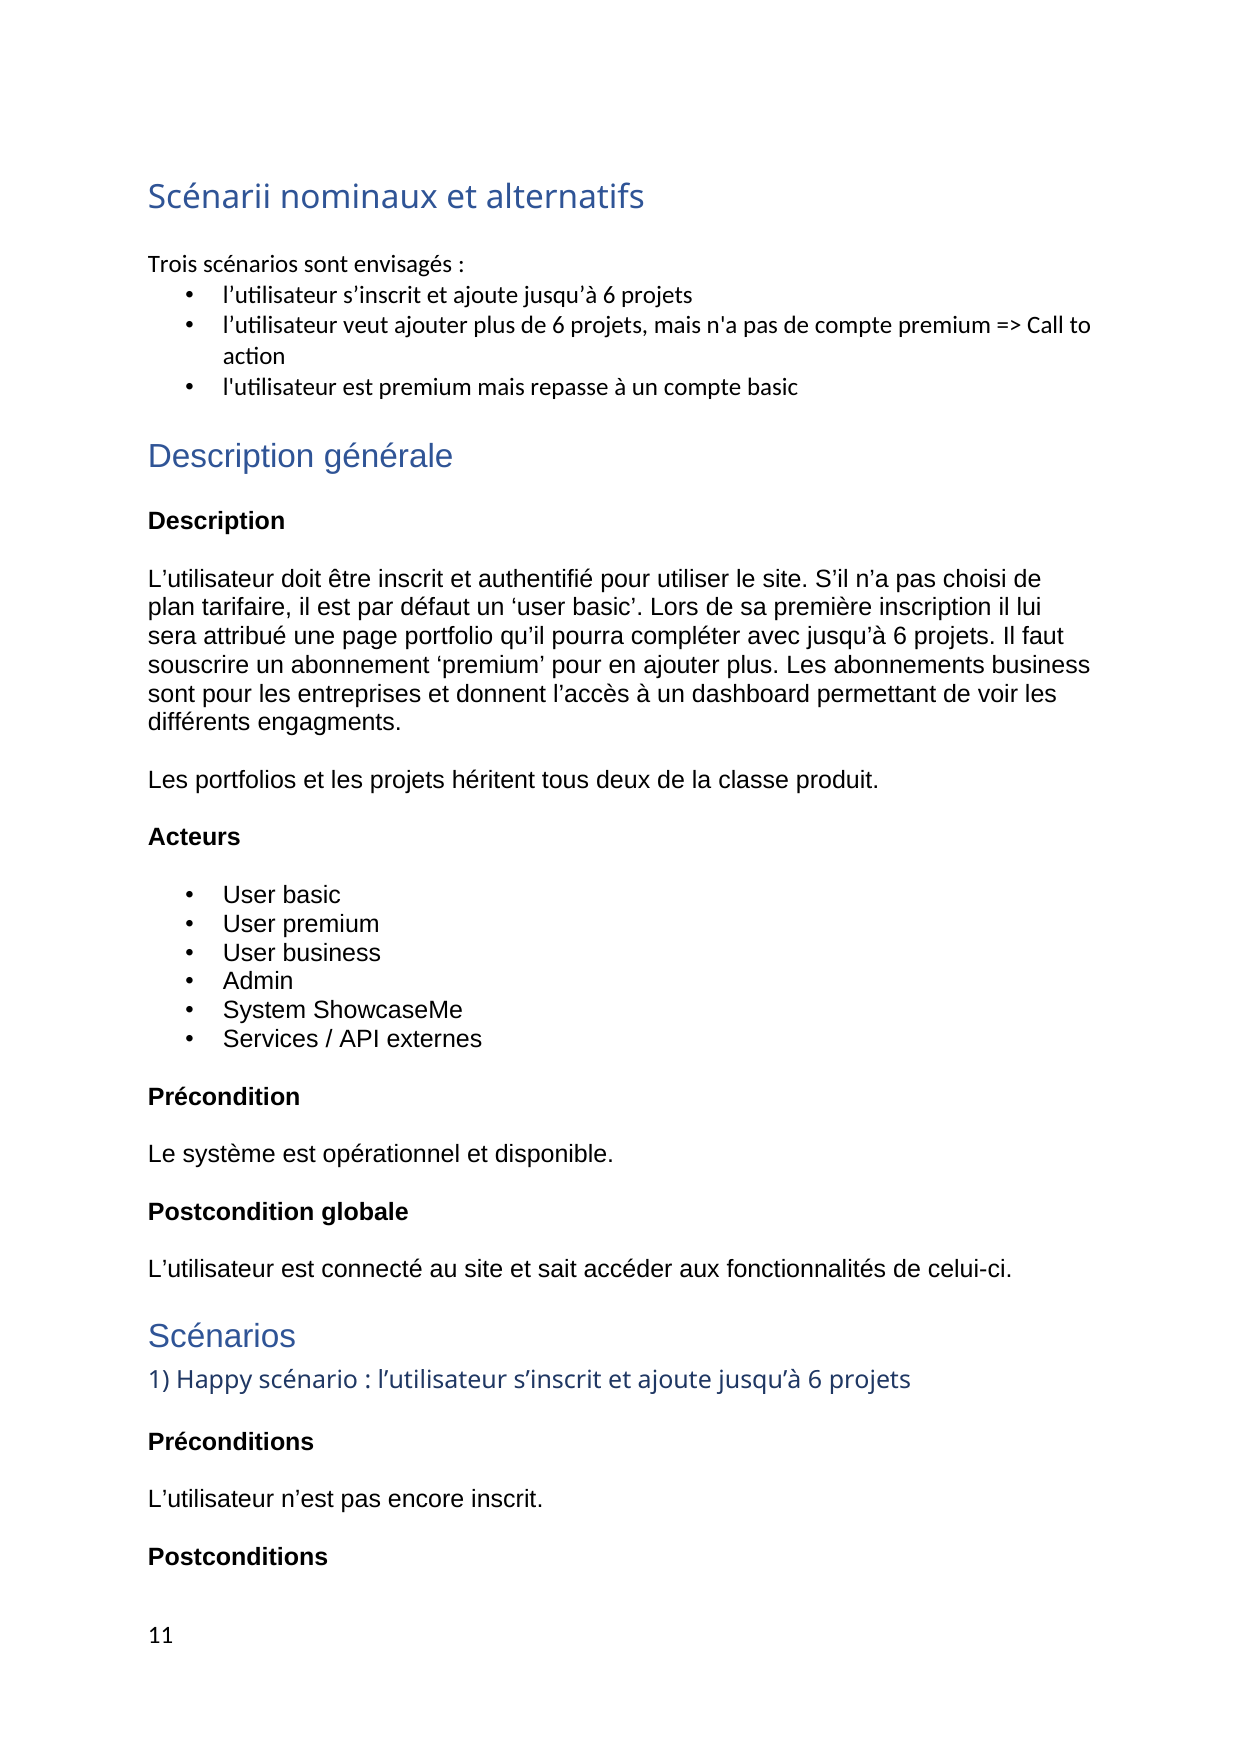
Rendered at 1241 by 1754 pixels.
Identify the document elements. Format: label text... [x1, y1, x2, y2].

list User premium [185, 909, 1093, 937]
list User business [185, 937, 1093, 966]
subtitle Scénarii nominaux et alternatifs [148, 173, 1093, 218]
text Description [148, 506, 1093, 535]
text Postcondition globale [148, 1197, 1093, 1225]
text Postconditions [148, 1542, 1093, 1571]
list Admin [185, 966, 1093, 995]
list l'utilisateur est premium mais repasse à un compte basic [185, 371, 1093, 401]
list l’utilisateur s’inscrit et ajoute jusqu’à 6 projets [185, 279, 1093, 309]
text L’utilisateur n’est pas encore inscrit. [148, 1484, 1093, 1513]
subtitle Description générale [148, 436, 1093, 474]
list l’utilisateur veut ajouter plus de 6 projets, mais n'a pas de compte premium => Call to action [185, 309, 1093, 371]
text Le système est opérationnel et disponible. [148, 1110, 1093, 1168]
text Les portfolios et les projets héritent tous deux de la classe produit. [148, 765, 1093, 793]
text Acteurs [148, 822, 1093, 880]
list User basic [185, 880, 1093, 909]
subtitle 1) Happy scénario : l’utilisateur s’inscrit et ajoute jusqu’à 6 projets [148, 1361, 1093, 1396]
text L’utilisateur doit être inscrit et authentifié pour utiliser le site. S’il n’a pas choisi de plan tarifaire, il est par défaut un ‘user basic’. Lors de sa première inscription il lui sera attribué une page portfolio qu’il pourra compléter avec jusqu’à 6 projets. Il faut souscrire un abonnement ‘premium’ pour en ajouter plus. Les abonnements business sont pour les entreprises et donnent l’accès à un dashboard permettant de voir les différents engagments. [148, 535, 1093, 736]
subtitle Scénarios [148, 1316, 1093, 1354]
text Trois scénarios sont envisagés : [148, 248, 1093, 279]
list Services / API externes [185, 1024, 1093, 1053]
text L’utilisateur est connecté au site et sait accéder aux fonctionnalités de celui-ci. [148, 1225, 1093, 1283]
list System ShowcaseMe [185, 995, 1093, 1024]
text Précondition [148, 1082, 1093, 1110]
text Préconditions [148, 1427, 1093, 1456]
